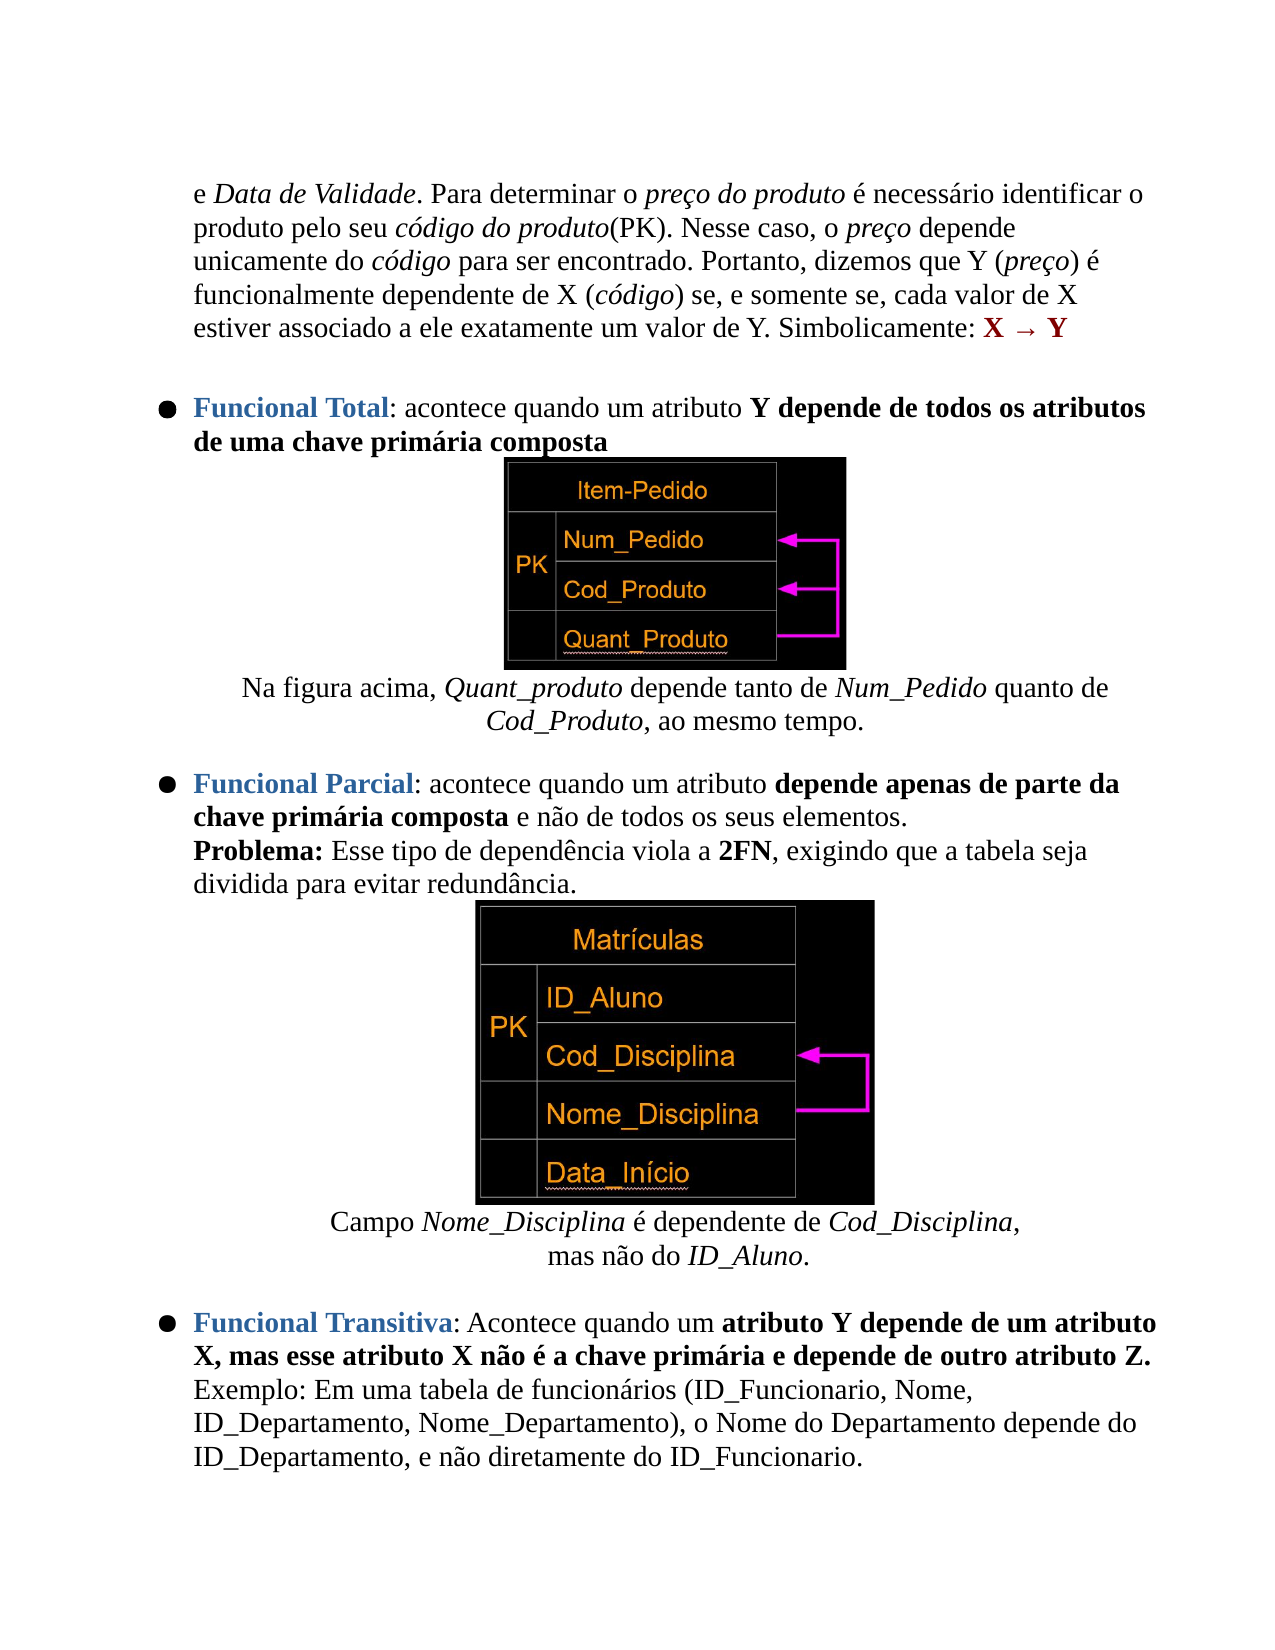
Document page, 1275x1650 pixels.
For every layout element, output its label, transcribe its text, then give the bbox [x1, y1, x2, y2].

list Funcional Total: acontece quando um atributo Y depende de todos os atributos de uma chave primária composta [156, 391, 1157, 458]
list Funcional Transitiva: Acontece quando um atributo Y depende de um atributo X, mas esse atributo X não é a chave primária e depende de outro atributo Z. Exemplo: Em uma tabela de funcionários (ID_Funcionario, Nome, ID_Departamento, Nome_Departamento), o Nome do Departamento depende do ID_Departamento, e não diretamente do ID_Funcionario. [156, 1305, 1157, 1473]
list Campo Nome_Disciplina é dependente de Cod_Disciplina, mas não do ID_Aluno. [156, 1204, 1157, 1305]
list Funcional Parcial: acontece quando um atributo depende apenas de parte da chave primária composta e não de todos os seus elementos. Problema: Esse tipo de dependência viola a 2FN, exigindo que a tabela seja dividida para evitar redundância. [156, 766, 1157, 900]
picture [475, 900, 875, 1205]
list Na figura acima, Quant_produto depende tanto de Num_Pedido quanto de Cod_Produto, ao mesmo tempo. [156, 670, 1157, 737]
picture [503, 457, 847, 670]
list e Data de Validade. Para determinar o preço do produto é necessário identificar o produto pelo seu código do produto(PK). Nesse caso, o preço depende unicamente do código para ser encontrado. Portanto, dizemos que Y (preço) é funcionalmente dependente de X (código) se, e somente se, cada valor de X estiver associado a ele exatamente um valor de Y. Simbolicamente: X → Y [156, 176, 1157, 373]
